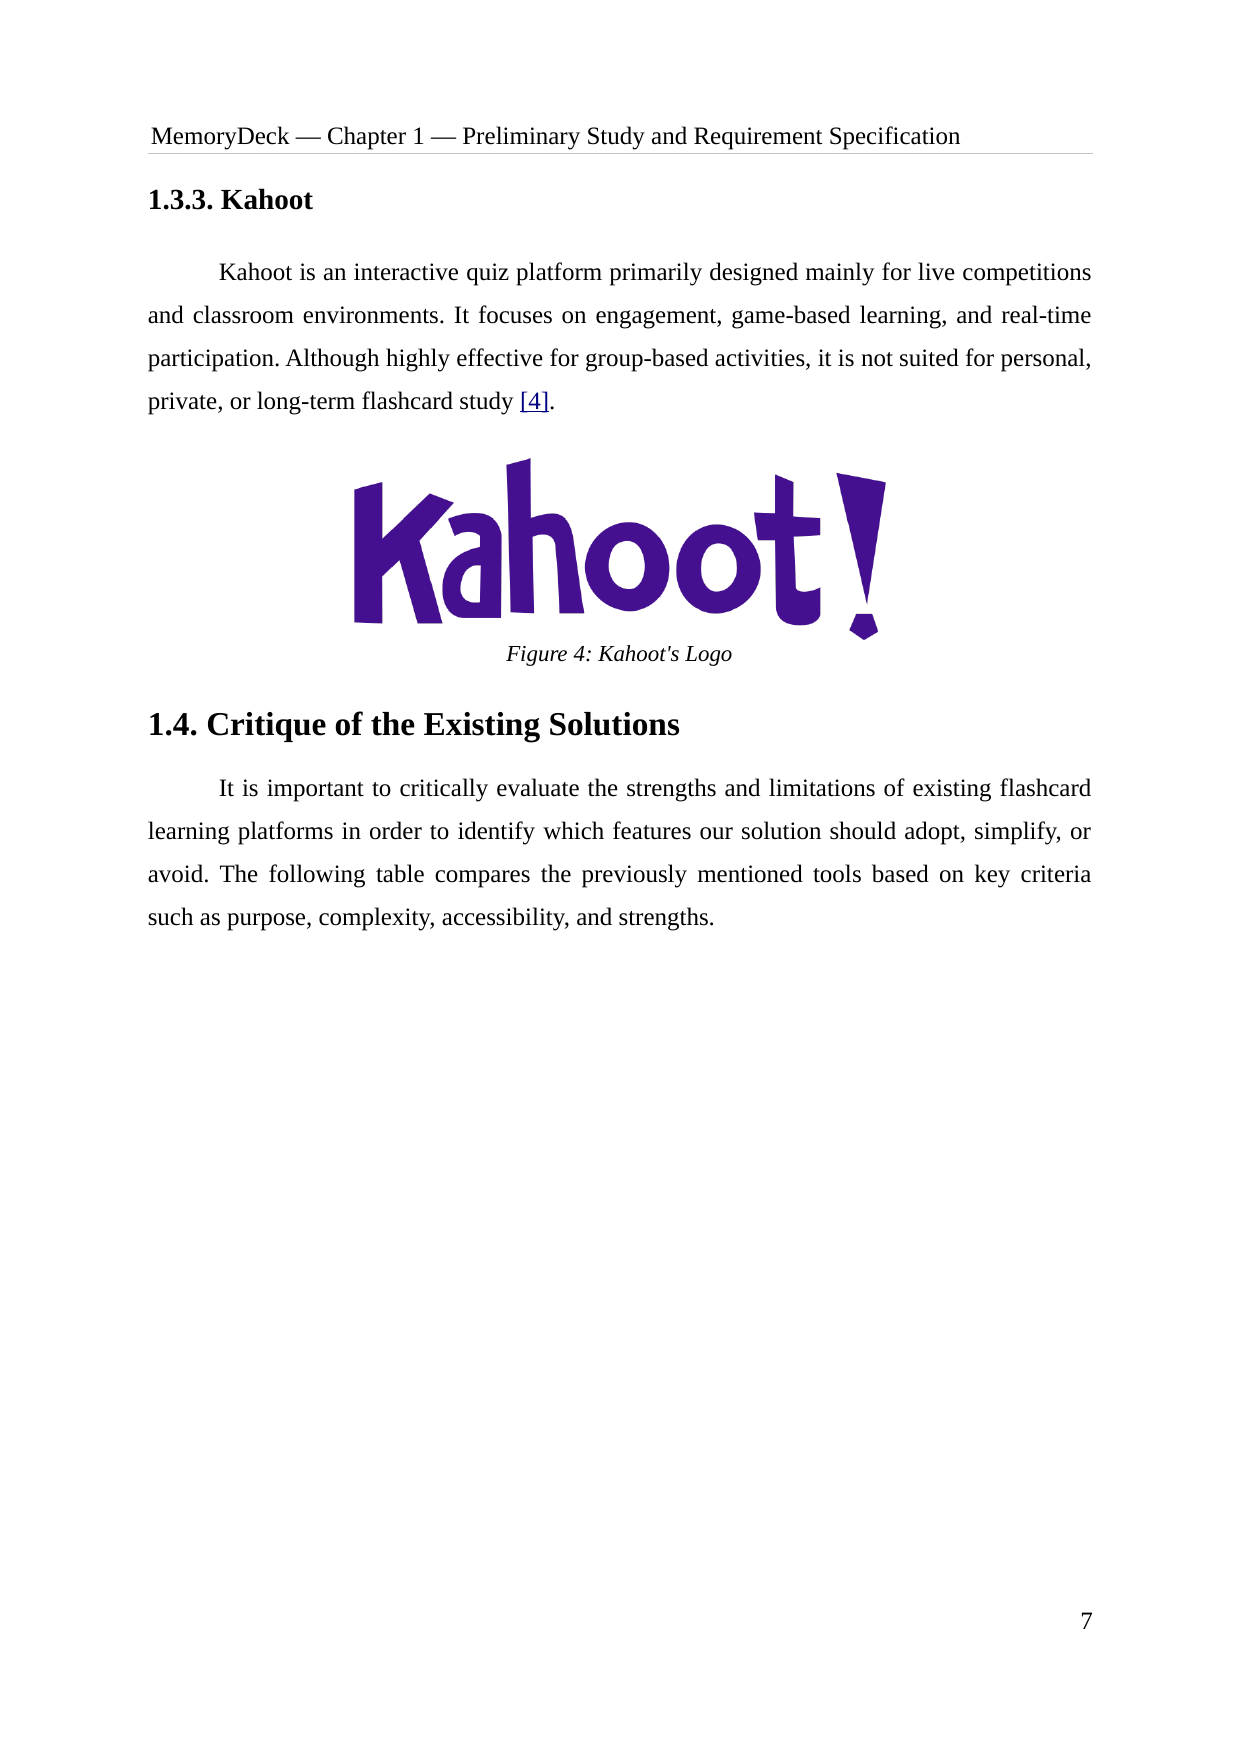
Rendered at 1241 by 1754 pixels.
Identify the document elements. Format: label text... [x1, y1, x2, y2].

text It is important to critically evaluate the strengths and limitations of existing flashcard learning platforms in order to identify which features our solution should adopt, simplify, or avoid. The following table compares the previously mentioned tools based on key criteria such as purpose, complexity, accessibility, and strengths. [148, 773, 1093, 931]
subtitle 1.3.3. Kahoot [148, 182, 1093, 216]
picture [354, 458, 886, 640]
text Figure 4: Kahoot's Logo [354, 640, 886, 666]
subtitle 1.4. Critique of the Existing Solutions [148, 484, 1093, 743]
text Kahoot is an interactive quiz platform primarily designed mainly for live competitions and classroom environments. It focuses on engagement, game-based learning, and real-time participation. Although highly effective for group-based activities, it is not suited for personal, private, or long-term flashcard study [4]. [148, 257, 1093, 415]
